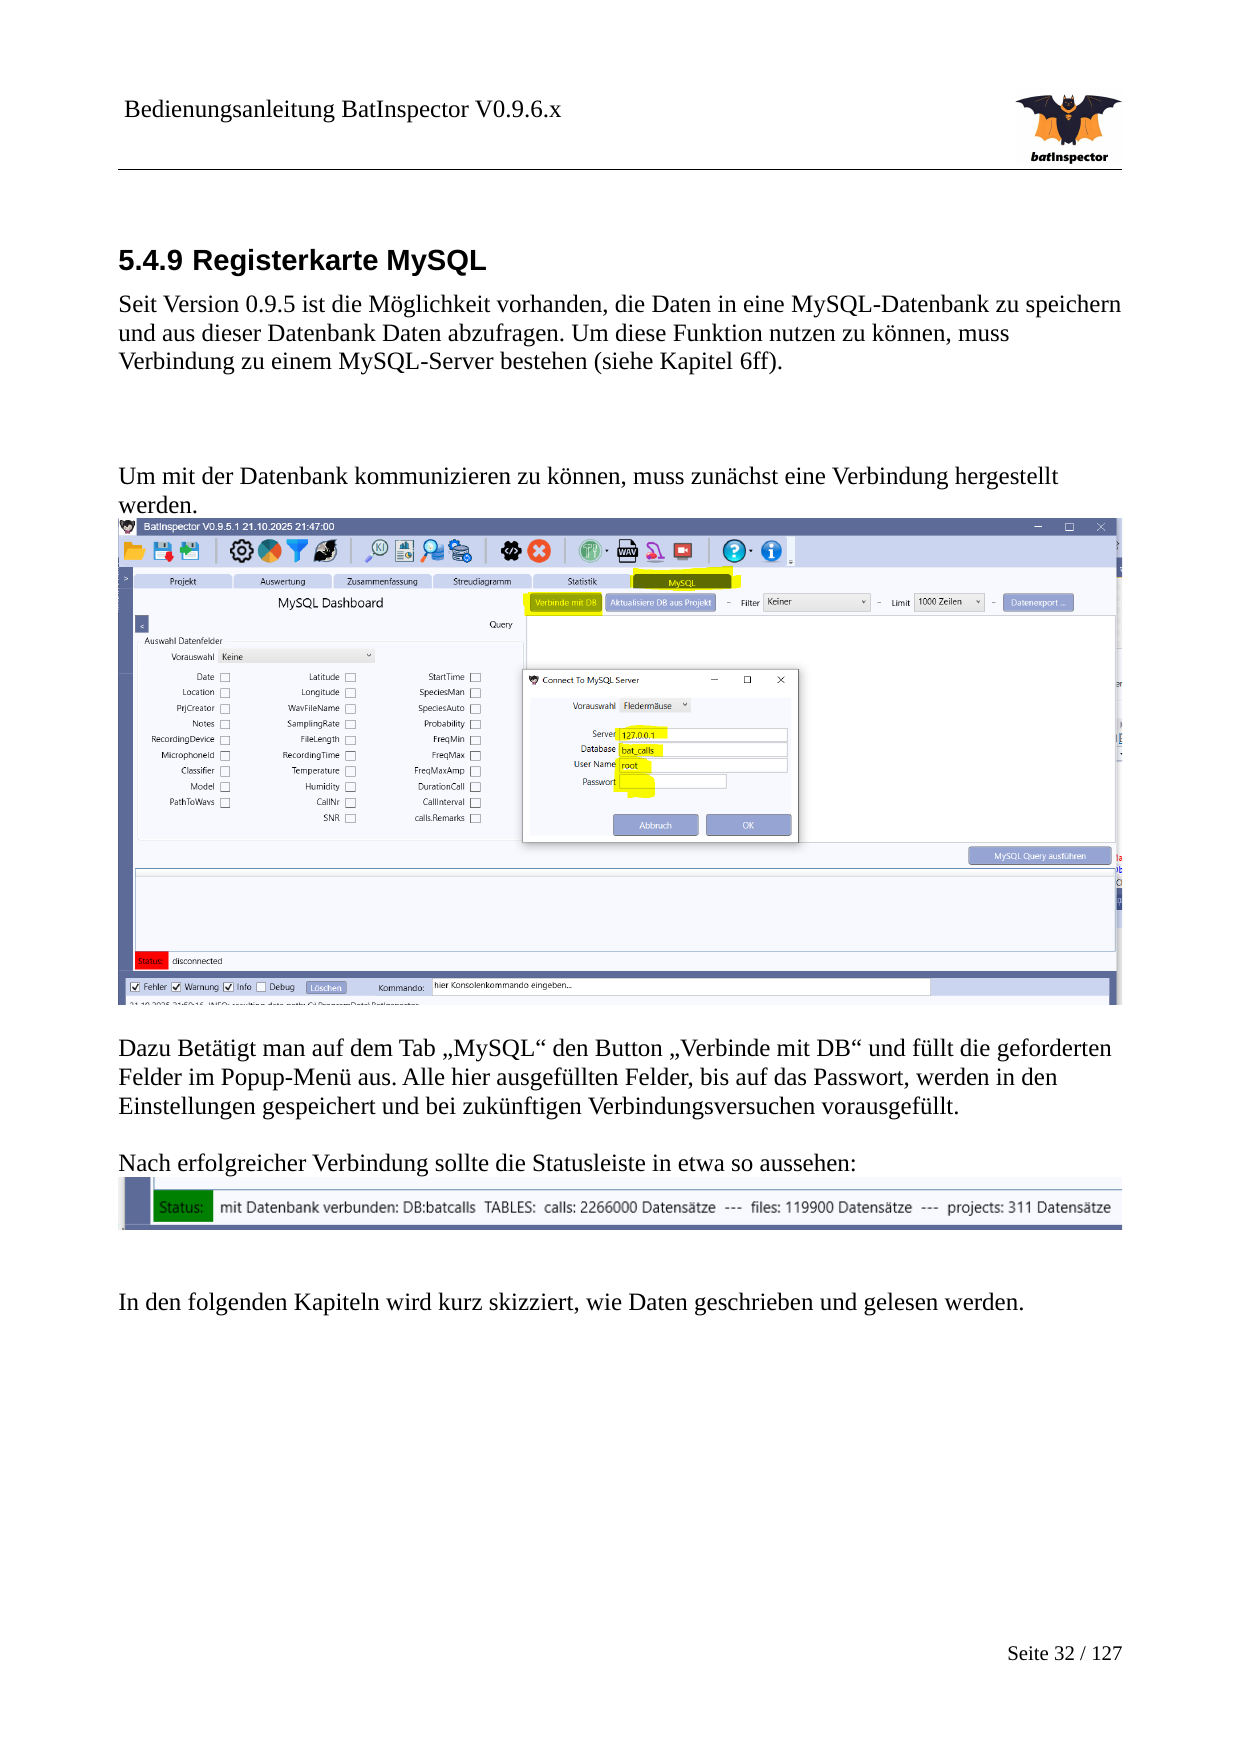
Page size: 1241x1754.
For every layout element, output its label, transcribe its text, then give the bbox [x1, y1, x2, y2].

text Dazu Betätigt man auf dem Tab „MySQL“ den Button „Verbinde mit DB“ und füllt die geforderten Felder im Popup-Menü aus. Alle hier ausgefüllten Felder, bis auf das Passwort, werden in den Einstellungen gespeichert und bei zukünftigen Verbindungsversuchen vorausgefüllt. [118, 1033, 1122, 1120]
text Nach erfolgreicher Verbindung sollte die Statusleiste in etwa so aussehen: [118, 1148, 1122, 1177]
text In den folgenden Kapiteln wird kurz skizziert, wie Daten geschrieben und gelesen werden. [118, 1287, 1122, 1316]
picture [118, 1177, 1123, 1230]
picture [118, 518, 1123, 1005]
text Um mit der Datenbank kommunizieren zu können, muss zunächst eine Verbindung hergestellt werden. [118, 461, 1122, 518]
subtitle Registerkarte MySQL [118, 243, 1122, 276]
picture [1015, 88, 1125, 165]
text Seit Version 0.9.5 ist die Möglichkeit vorhanden, die Daten in eine MySQL-Datenbank zu speichern und aus dieser Datenbank Daten abzufragen. Um diese Funktion nutzen zu können, muss Verbindung zu einem MySQL-Server bestehen (siehe Kapitel 6ff). [118, 289, 1122, 375]
